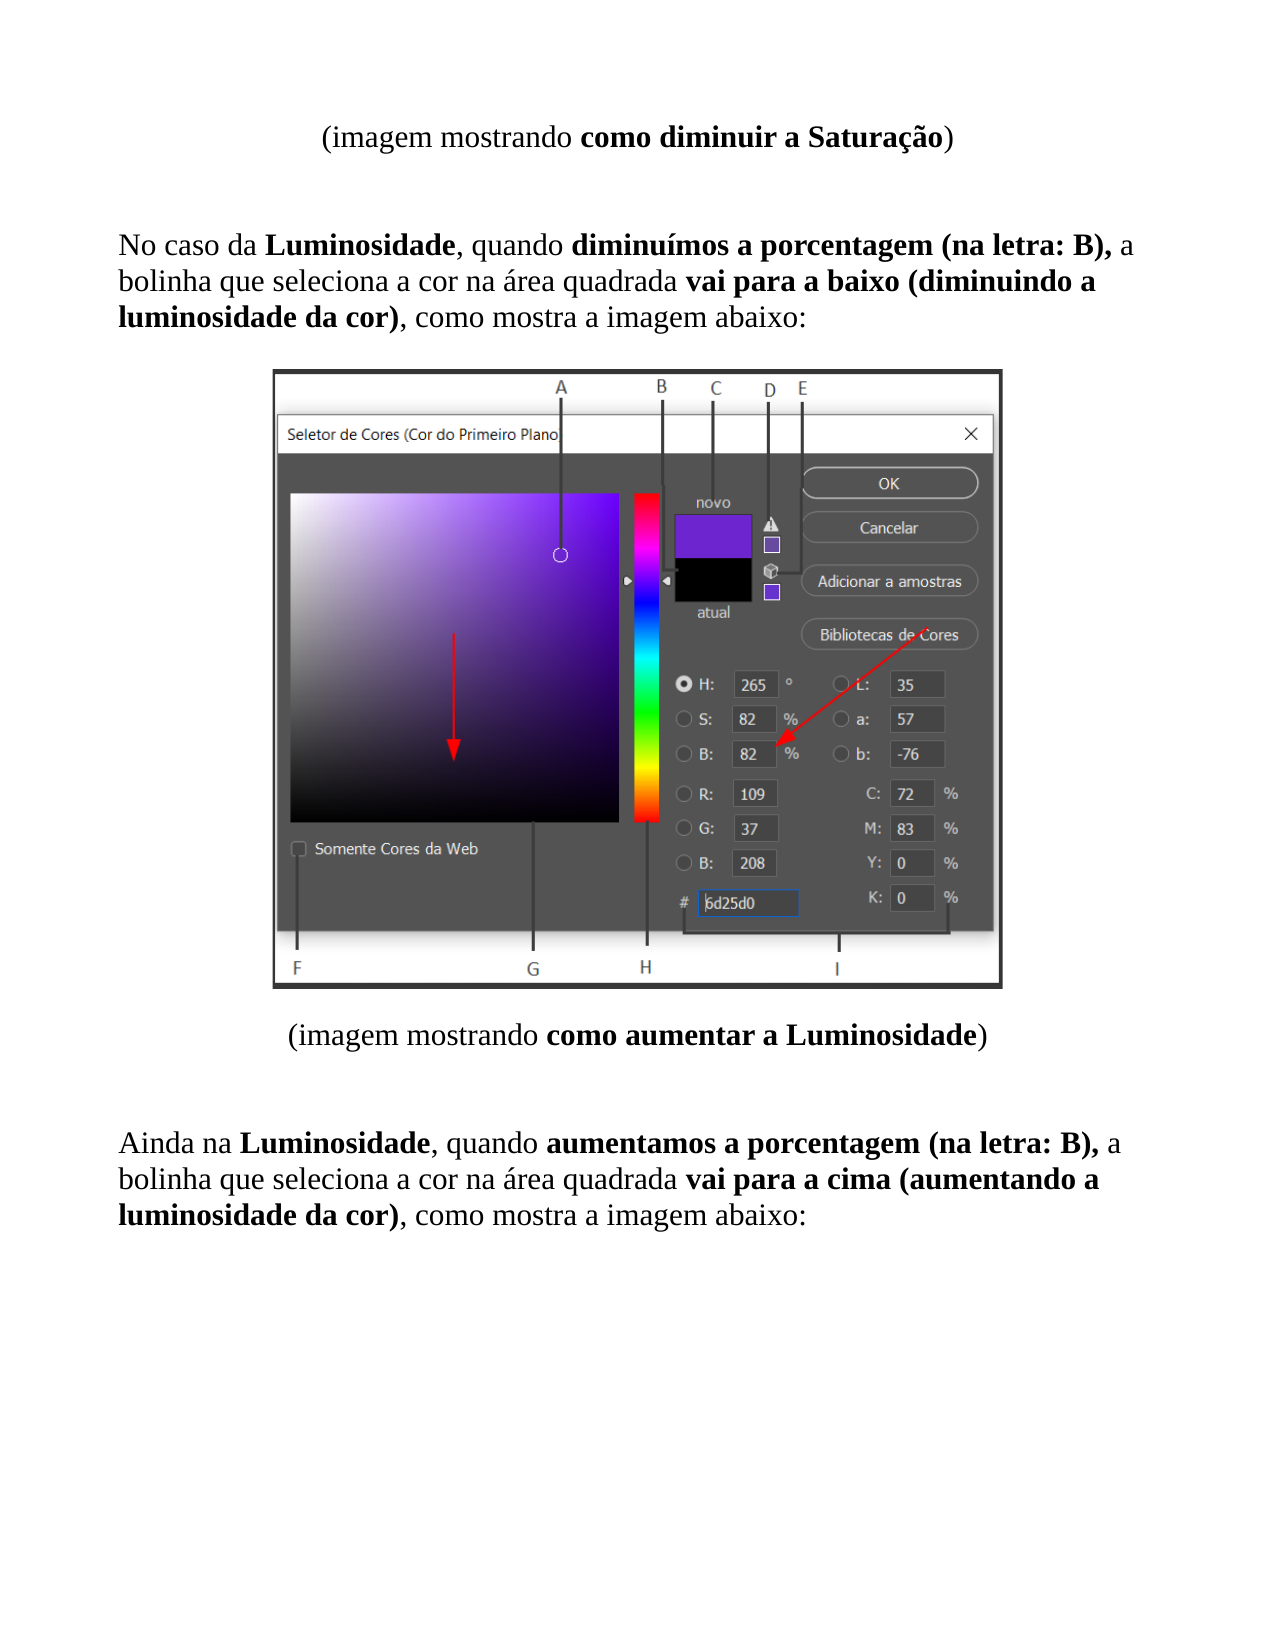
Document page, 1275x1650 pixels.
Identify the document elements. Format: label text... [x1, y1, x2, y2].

text (imagem mostrando como diminuir a Saturação) [118, 118, 1157, 154]
text No caso da Luminosidade, quando diminuímos a porcentagem (na letra: B), a bolinha que seleciona a cor na área quadrada vai para a baixo (diminuindo a luminosidade da cor), como mostra a imagem abaixo: [118, 226, 1157, 334]
picture [272, 369, 1003, 989]
text (imagem mostrando como aumentar a Luminosidade) [118, 1017, 1157, 1052]
text Ainda na Luminosidade, quando aumentamos a porcentagem (na letra: B), a bolinha que seleciona a cor na área quadrada vai para a cima (aumentando a luminosidade da cor), como mostra a imagem abaixo: [118, 1124, 1157, 1232]
